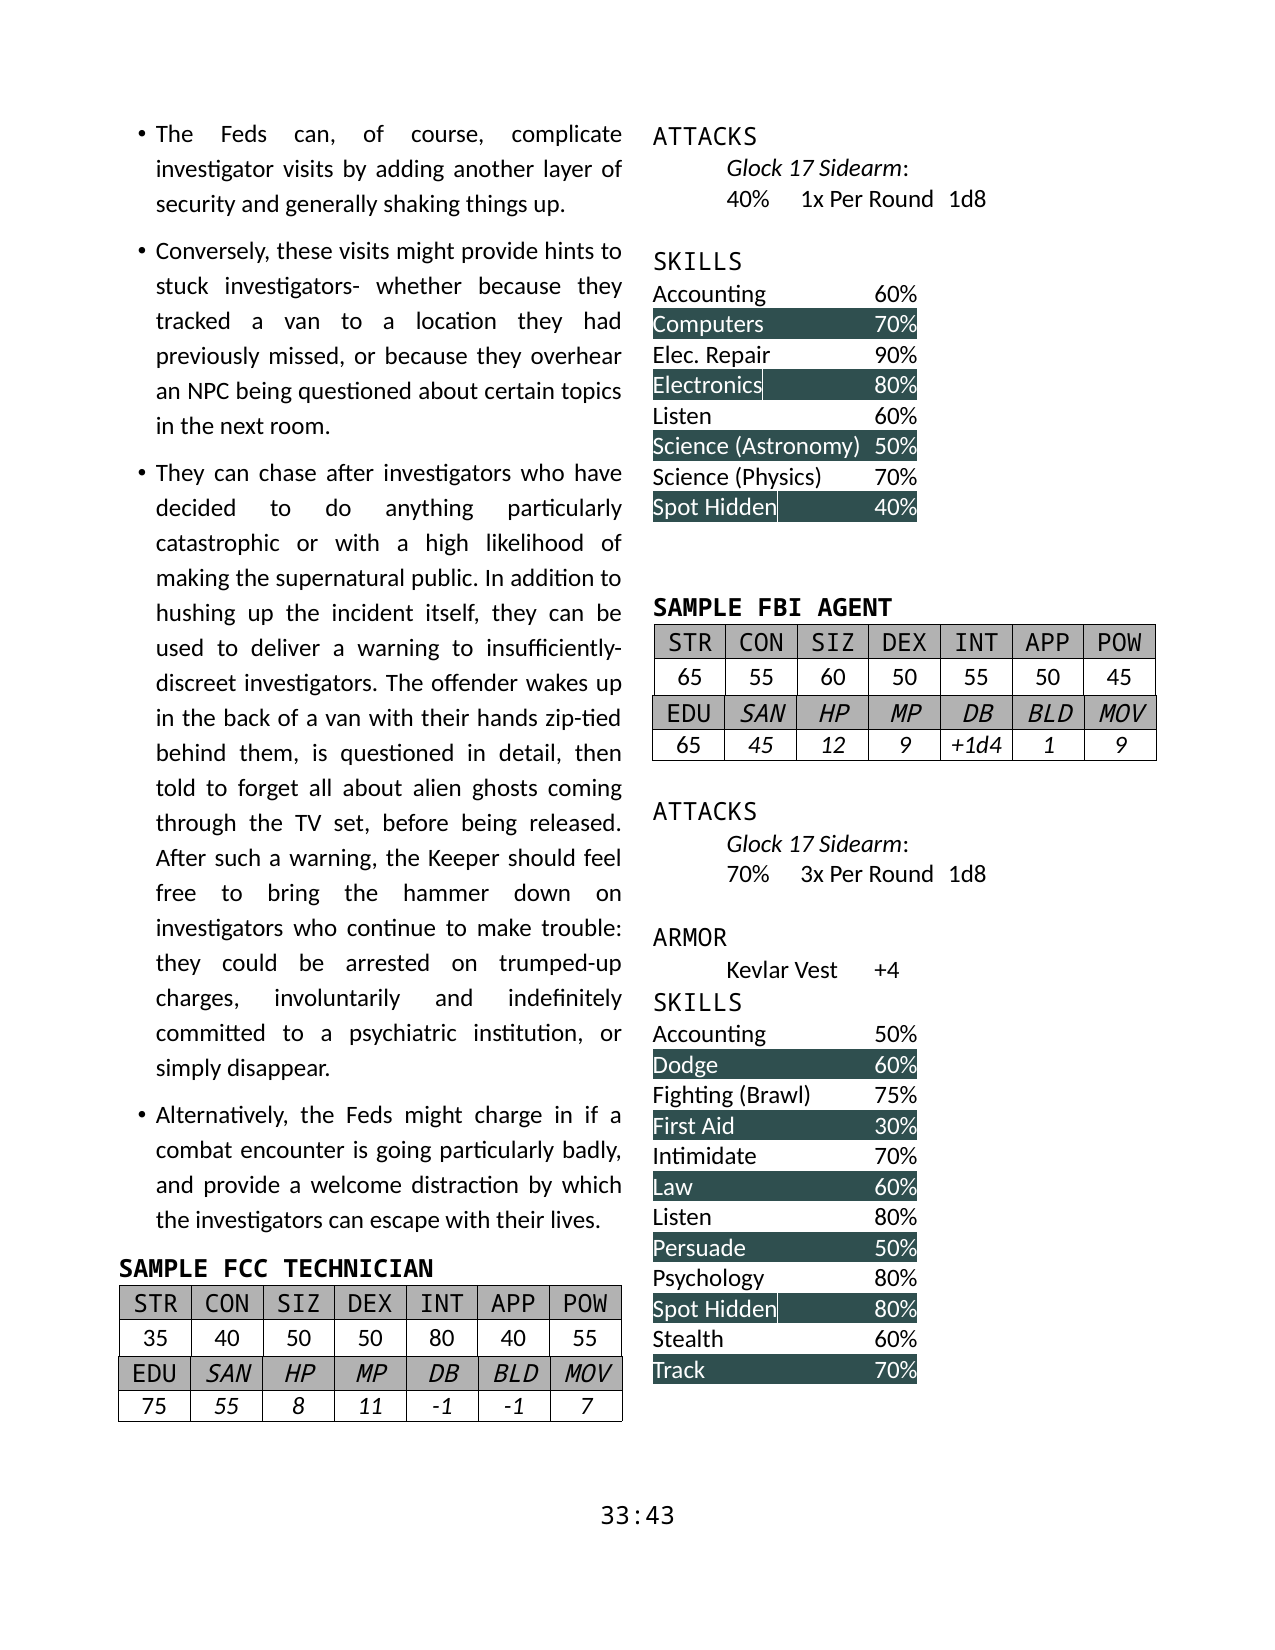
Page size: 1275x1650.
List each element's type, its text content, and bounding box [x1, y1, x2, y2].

text ATTACKS [652, 794, 1157, 828]
list They can chase after investigators who have decided to do anything particularly catastrophic or with a high likelihood of making the supernatural public. In addition to hushing up the incident itself, they can be used to deliver a warning to insufficiently-discreet investigators. The offender wakes up in the back of a van with their hands zip-tied behind them, is questioned in detail, then told to forget all about alien ghosts coming through the TV set, before being released. After such a warning, the Keeper should feel free to bring the hammer down on investigators who continue to make trouble: they could be arrested on trumped-up charges, involuntarily and indefinitely committed to a psychiatric institution, or simply disappear. [138, 457, 622, 1083]
table_header APP [478, 1286, 549, 1319]
table_cell 65 [655, 659, 725, 695]
text Science (Astronomy) 50% [652, 430, 1157, 461]
text SAMPLE FBI AGENT [652, 590, 1157, 624]
text ATTACKS [652, 118, 1157, 152]
text Science (Physics) 70% [652, 461, 1157, 491]
text Spot Hidden 80% [652, 1293, 1157, 1323]
table_cell 55 [550, 1320, 621, 1356]
table_cell -1 [407, 1391, 478, 1421]
table_header DB [941, 696, 1012, 729]
table_header DEX [335, 1286, 406, 1319]
table_cell 50 [869, 659, 940, 695]
table_header CON [726, 625, 797, 658]
text SKILLS [652, 984, 1157, 1018]
text Dodge 60% [652, 1049, 1157, 1079]
text Glock 17 Sidearm: [726, 828, 1157, 859]
table_header EDU [653, 696, 724, 729]
table_cell 65 [653, 730, 724, 760]
text Fighting (Brawl) 75% [652, 1079, 1157, 1110]
text Elec. Repair 90% [652, 339, 1157, 369]
text SAMPLE FCC TECHNICIAN [118, 1251, 622, 1285]
table_header MOV [1085, 696, 1156, 729]
text ARMOR [652, 920, 1157, 954]
table_cell 40 [192, 1320, 263, 1356]
table_cell 35 [120, 1320, 191, 1356]
table_header MOV [551, 1357, 622, 1390]
table_header APP [1013, 625, 1083, 658]
table_cell 50 [335, 1320, 406, 1356]
text Accounting 50% [652, 1018, 1157, 1049]
table_header STR [655, 625, 725, 658]
text 70% 3x Per Round 1d8 [726, 859, 1157, 889]
table_header DB [407, 1357, 478, 1390]
table_header MP [869, 696, 940, 729]
table_cell +1d4 [941, 730, 1012, 760]
text Intimidate 70% [652, 1140, 1157, 1171]
table_cell 1 [1013, 730, 1084, 760]
text Accounting 60% [652, 278, 1157, 308]
table_cell 80 [407, 1320, 477, 1356]
table_header POW [1084, 625, 1155, 658]
table_cell 55 [941, 659, 1012, 695]
table_cell 9 [869, 730, 940, 760]
table_header INT [407, 1286, 477, 1319]
table_header INT [941, 625, 1012, 658]
table_header HP [263, 1357, 334, 1390]
text Kevlar Vest +4 [726, 954, 1157, 984]
table_cell 45 [1084, 659, 1155, 695]
table_cell 40 [478, 1320, 549, 1356]
table_cell 12 [797, 730, 868, 760]
table_header BLD [1013, 696, 1084, 729]
text Electronics 80% [652, 369, 1157, 400]
text Listen 80% [652, 1201, 1157, 1232]
table_header SIZ [798, 625, 868, 658]
text Computers 70% [652, 308, 1157, 339]
table_cell 7 [551, 1391, 622, 1421]
table_header STR [120, 1286, 191, 1319]
text Law 60% [652, 1171, 1157, 1201]
table_header CON [192, 1286, 263, 1319]
text 40% 1x Per Round 1d8 [726, 183, 1157, 213]
list The Feds can, of course, complicate investigator visits by adding another layer of security and generally shaking things up. [138, 118, 622, 219]
text Persuade 50% [652, 1232, 1157, 1262]
table_cell 8 [263, 1391, 334, 1421]
text Glock 17 Sidearm: [726, 152, 1157, 183]
table_header DEX [869, 625, 940, 658]
table_header POW [550, 1286, 621, 1319]
text Listen 60% [652, 400, 1157, 430]
table_cell 9 [1085, 730, 1156, 760]
text Track 70% [652, 1354, 1157, 1384]
table_header EDU [119, 1357, 190, 1390]
text First Aid 30% [652, 1110, 1157, 1140]
table_header SAN [191, 1357, 262, 1390]
text Stealth 60% [652, 1323, 1157, 1354]
table_header BLD [479, 1357, 550, 1390]
table_header SAN [725, 696, 796, 729]
table_cell 50 [264, 1320, 334, 1356]
table_header HP [797, 696, 868, 729]
list Alternatively, the Feds might charge in if a combat encounter is going particularly badly, and provide a welcome distraction by which the investigators can escape with their lives. [138, 1099, 622, 1234]
table_cell 55 [191, 1391, 262, 1421]
list Conversely, these visits might provide hints to stuck investigators- whether because they tracked a van to a location they had previously missed, or because they overhear an NPC being questioned about certain topics in the next room. [138, 235, 622, 441]
table_cell 45 [725, 730, 796, 760]
table_cell 50 [1013, 659, 1083, 695]
text SKILLS [652, 244, 1157, 278]
text Psychology 80% [652, 1262, 1157, 1293]
table_cell 11 [335, 1391, 406, 1421]
table_cell 55 [726, 659, 797, 695]
table_cell 60 [798, 659, 868, 695]
table_cell 75 [119, 1391, 190, 1421]
table_header MP [335, 1357, 406, 1390]
table_cell -1 [479, 1391, 550, 1421]
table_header SIZ [264, 1286, 334, 1319]
text Spot Hidden 40% [652, 491, 1157, 522]
